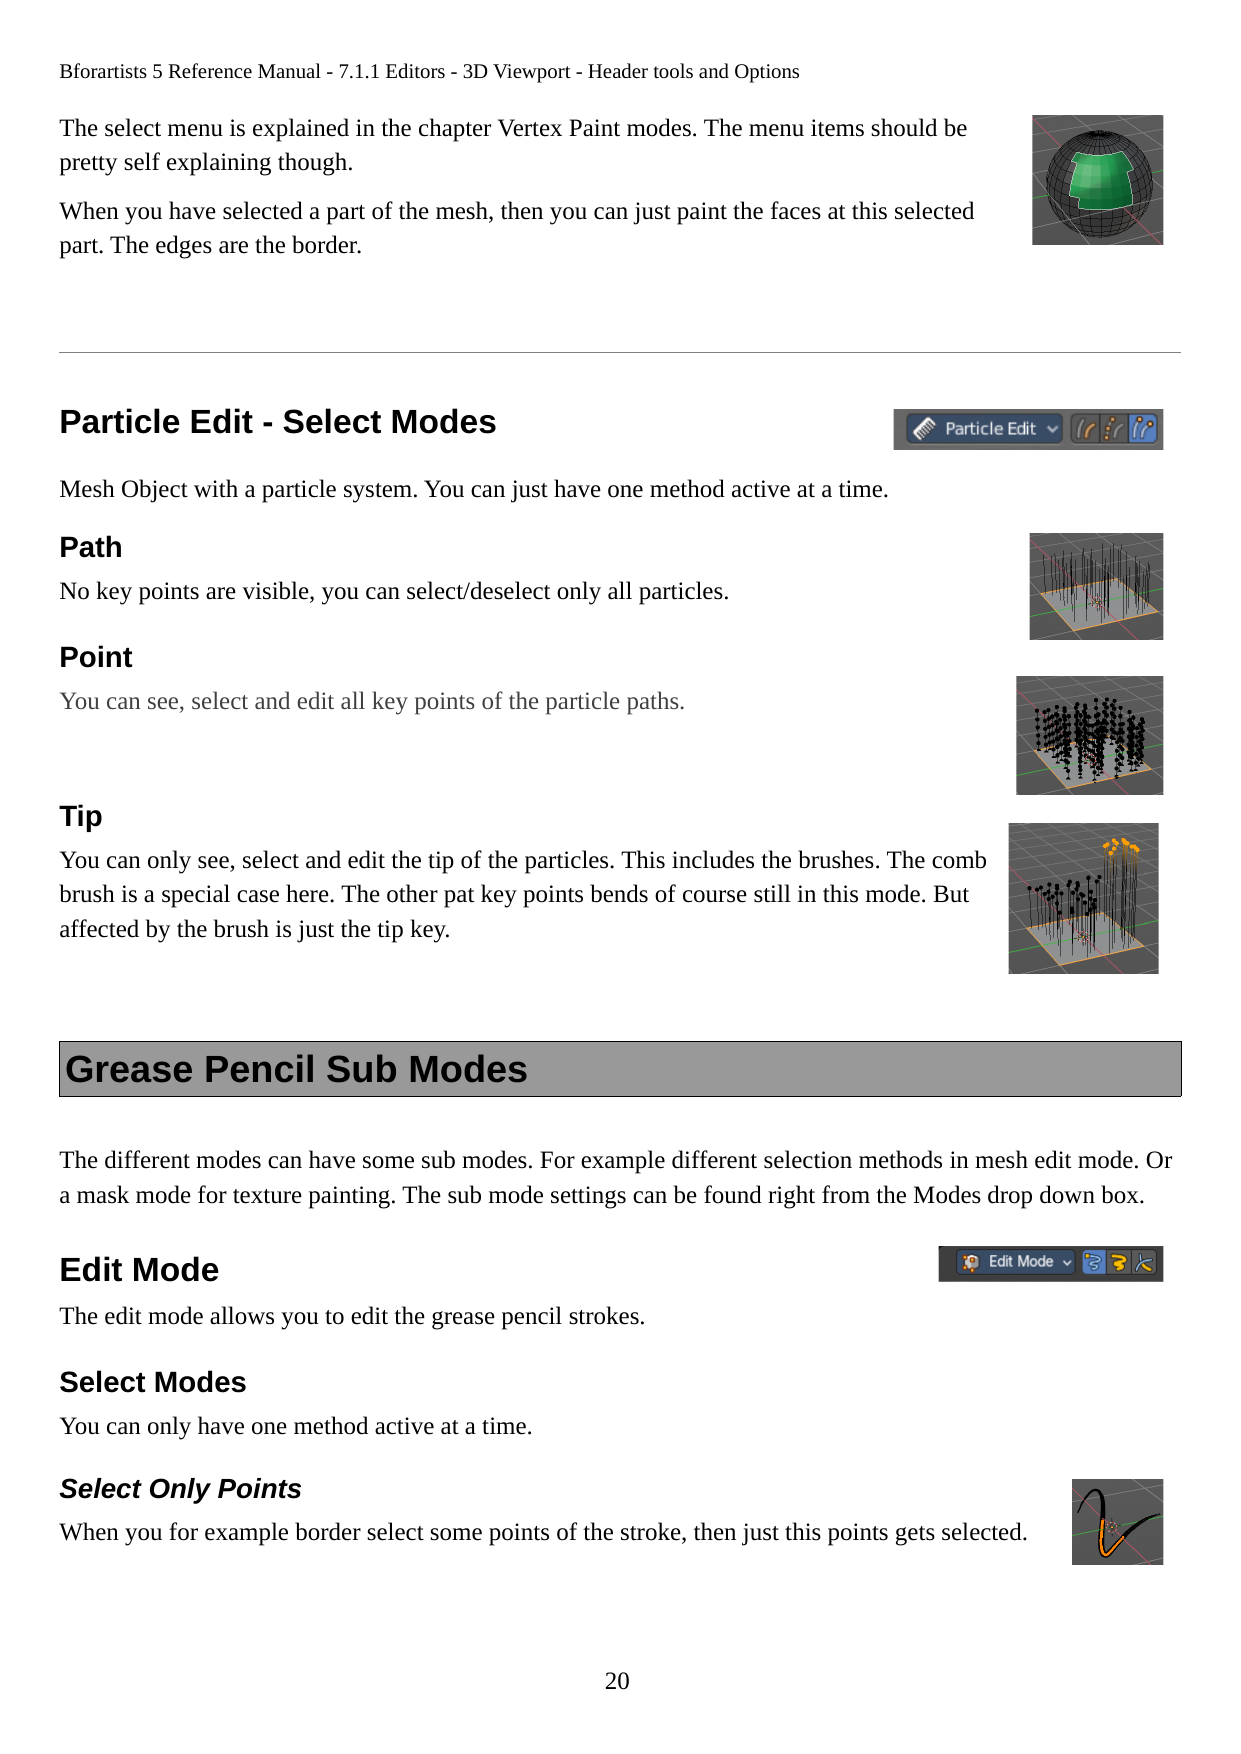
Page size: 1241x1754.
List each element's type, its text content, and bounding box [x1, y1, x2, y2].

picture [1029, 533, 1164, 640]
text The different modes can have some sub modes. For example different selection methods in mesh edit mode. Or a mask mode for texture painting. The sub mode settings can be found right from the Modes drop down box. [59, 1145, 1181, 1208]
picture [893, 409, 1164, 450]
subtitle Particle Edit - Select Modes [59, 402, 1181, 441]
text You can only see, select and edit the tip of the particles. This includes the brushes. The comb brush is a special case here. The other pat key points bends of course still in this mode. But affected by the brush is just the tip key. [59, 845, 1008, 943]
subtitle Tip [59, 799, 1181, 833]
picture [1016, 676, 1164, 795]
subtitle Mesh Object with a particle system. You can just have one method active at a time. [59, 474, 1181, 503]
text You can see, select and edit all key points of the particle paths. [59, 686, 1016, 715]
subtitle Point [59, 640, 1181, 674]
subtitle Edit Mode [59, 1250, 1181, 1288]
text The select menu is explained in the chapter Vertex Paint modes. The menu items should be pretty self explaining though. [59, 113, 1181, 176]
text No key points are visible, you can select/deselect only all particles. [59, 576, 1029, 605]
subtitle Path [59, 530, 1181, 564]
picture [938, 1246, 1164, 1282]
text You can only have one method active at a time. [59, 1411, 1181, 1439]
text When you for example border select some points of the stroke, then just this points gets selected. [59, 1517, 1072, 1545]
picture [1072, 1479, 1164, 1565]
table_header Grease Pencil Sub Modes [60, 1042, 1181, 1096]
subtitle Select Only Points [59, 1472, 1181, 1504]
text The edit mode allows you to edit the grease pencil strokes. [59, 1301, 1181, 1329]
subtitle Select Modes [59, 1364, 1181, 1398]
picture [1008, 823, 1159, 974]
picture [1032, 115, 1164, 245]
text When you have selected a part of the mesh, then you can just paint the faces at this selected part. The edges are the border. [59, 196, 1181, 259]
